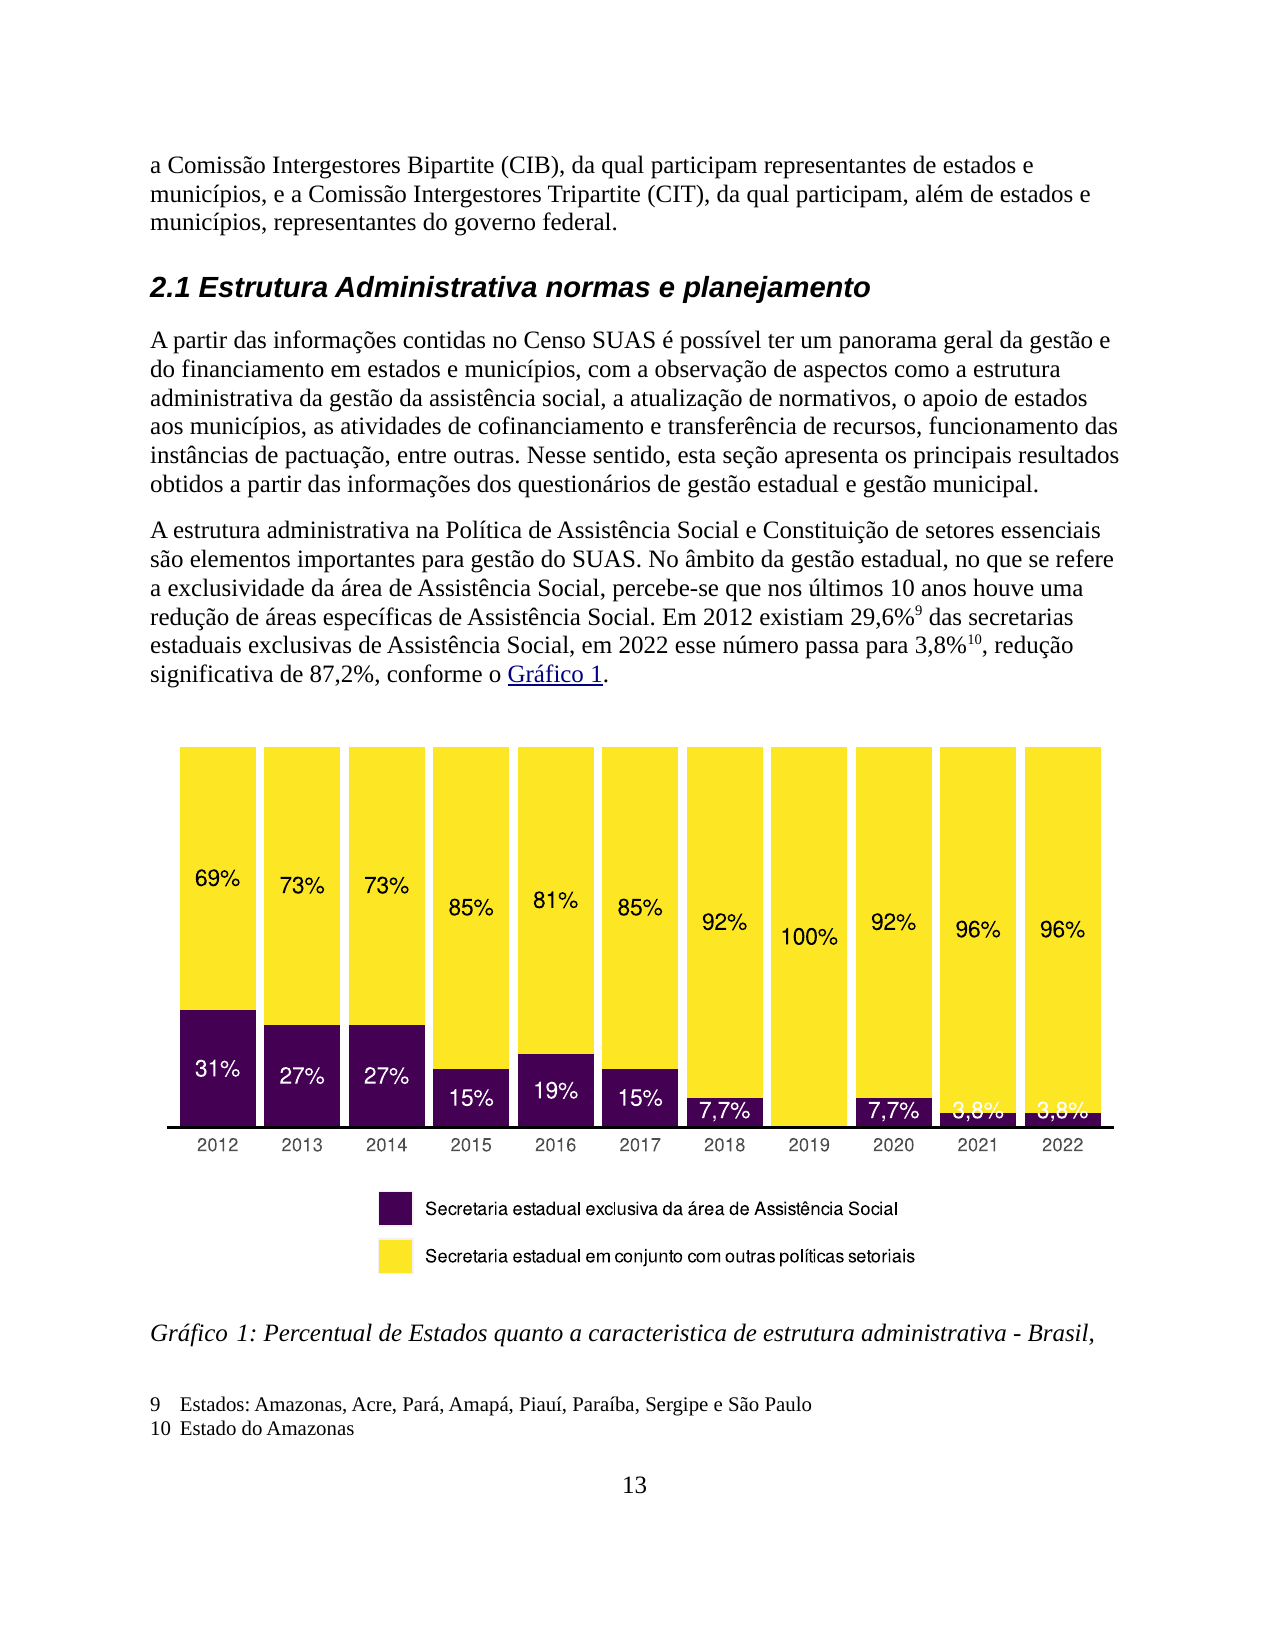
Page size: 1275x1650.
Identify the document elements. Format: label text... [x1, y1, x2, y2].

text A partir das informações contidas no Censo SUAS é possível ter um panorama geral da gestão e do financiamento em estados e municípios, com a observação de aspectos como a estrutura administrativa da gestão da assistência social, a atualização de normativos, o apoio de estados aos municípios, as atividades de cofinanciamento e transferência de recursos, funcionamento das instâncias de pactuação, entre outras. Nesse sentido, esta seção apresenta os principais resultados obtidos a partir das informações dos questionários de gestão estadual e gestão municipal. [150, 325, 1125, 498]
text A estrutura administrativa na Política de Assistência Social e Constituição de setores essenciais são elementos importantes para gestão do SUAS. No âmbito da gestão estadual, no que se refere a exclusividade da área de Assistência Social, percebe-se que nos últimos 10 anos houve uma redução de áreas específicas de Assistência Social. Em 2012 existiam 29,6% das secretarias estaduais exclusivas de Assistência Social, em 2022 esse número passa para 3,8%, redução significativa de 87,2%, conforme o Gráfico 1. [150, 516, 1125, 688]
text a Comissão Intergestores Bipartite (CIB), da qual participam representantes de estados e municípios, e a Comissão Intergestores Tripartite (CIT), da qual participam, além de estados e municípios, representantes do governo federal. [150, 150, 1125, 236]
subtitle 2.1 Estrutura Administrativa normas e planejamento [150, 270, 1125, 304]
table_header Gráfico 1: Percentual de Estados quanto a caracteristica de estrutura administrativa - Brasil, [150, 1298, 1125, 1379]
text Estados: Amazonas, Acre, Pará, Amapá, Piauí, Paraíba, Sergipe e São Paulo [150, 1392, 1125, 1416]
text Estado do Amazonas [150, 1416, 1125, 1440]
